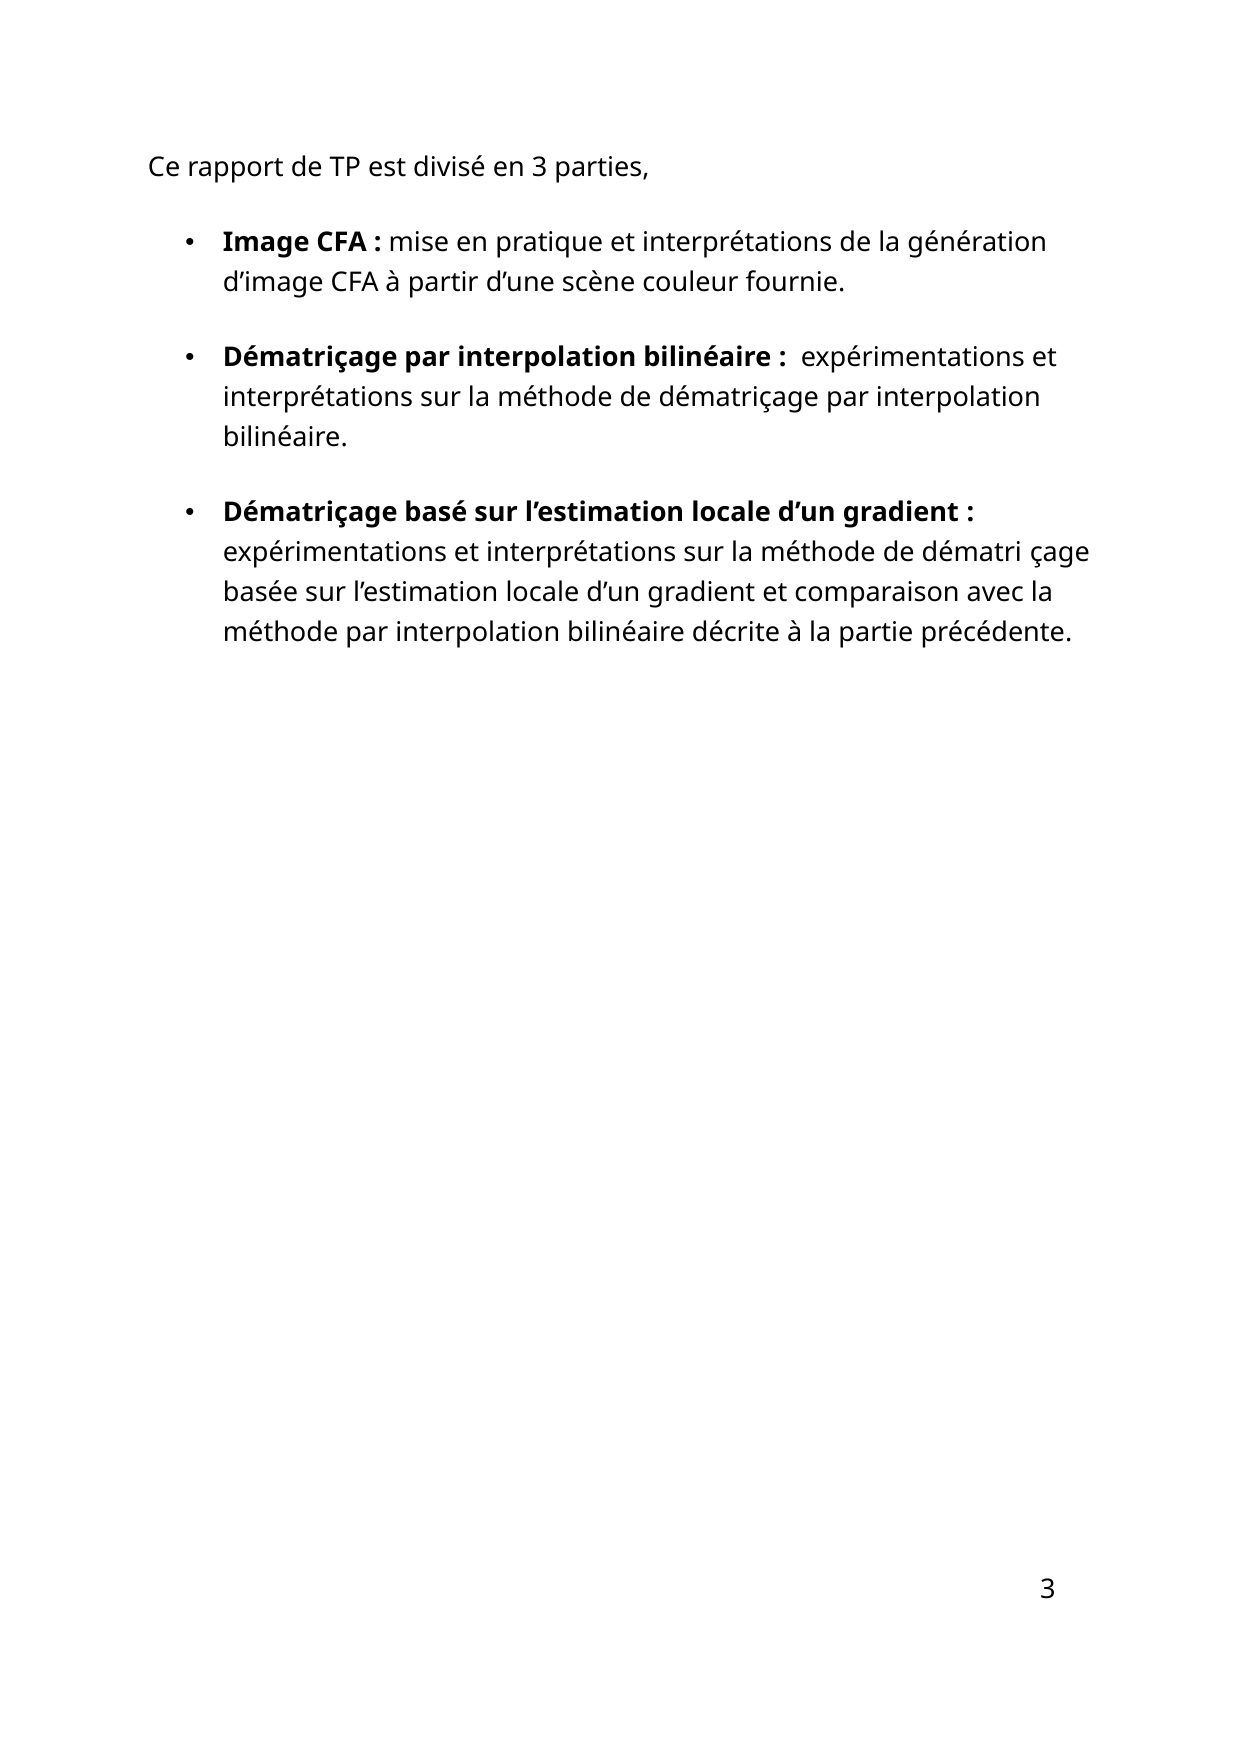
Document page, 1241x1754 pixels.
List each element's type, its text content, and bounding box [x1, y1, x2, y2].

list Dématriçage par interpolation bilinéaire : expérimentations et interprétations sur la méthode de dématriçage par interpolation bilinéaire. [185, 338, 1093, 454]
list Image CFA : mise en pratique et interprétations de la génération d’image CFA à partir d’une scène couleur fournie. [185, 223, 1093, 299]
text Ce rapport de TP est divisé en 3 parties, [148, 148, 1093, 184]
list Dématriçage basé sur l’estimation locale d’un gradient : expérimentations et interprétations sur la méthode de dématri çage basée sur l’estimation locale d’un gradient et comparaison avec la méthode par interpolation bilinéaire décrite à la partie précédente. [185, 493, 1093, 649]
